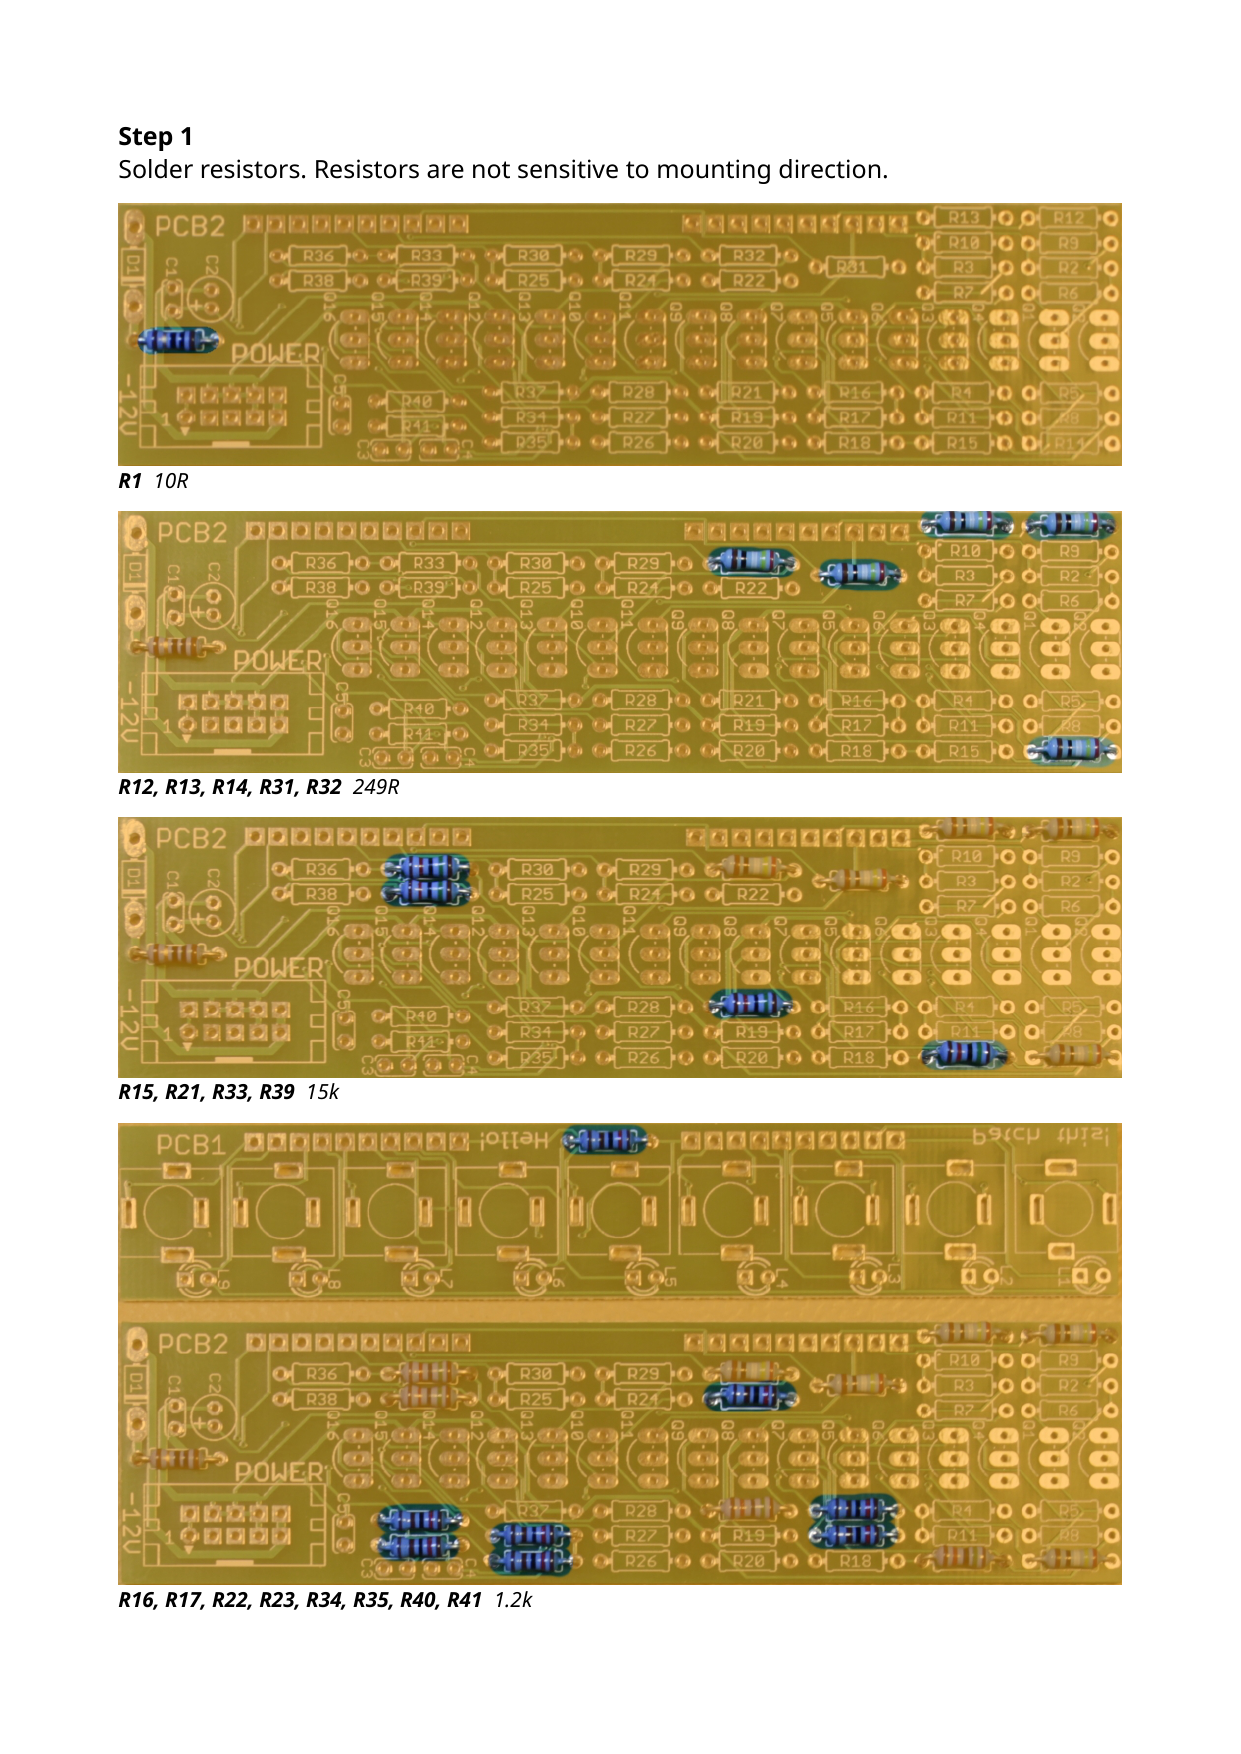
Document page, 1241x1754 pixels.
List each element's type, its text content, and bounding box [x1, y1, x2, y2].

text R12, R13, R14, R31, R32 249R [118, 773, 1122, 801]
text Step 1 [118, 118, 1122, 152]
text R16, R17, R22, R23, R34, R35, R40, R41 1.2k [118, 1585, 1122, 1613]
picture [118, 1123, 1122, 1585]
picture [118, 511, 1122, 773]
text R1 10R [118, 466, 1122, 494]
text Solder resistors. Resistors are not sensitive to mounting direction. [118, 152, 1122, 186]
text R15, R21, R33, R39 15k [118, 1078, 1122, 1106]
picture [118, 203, 1122, 466]
picture [118, 817, 1122, 1078]
